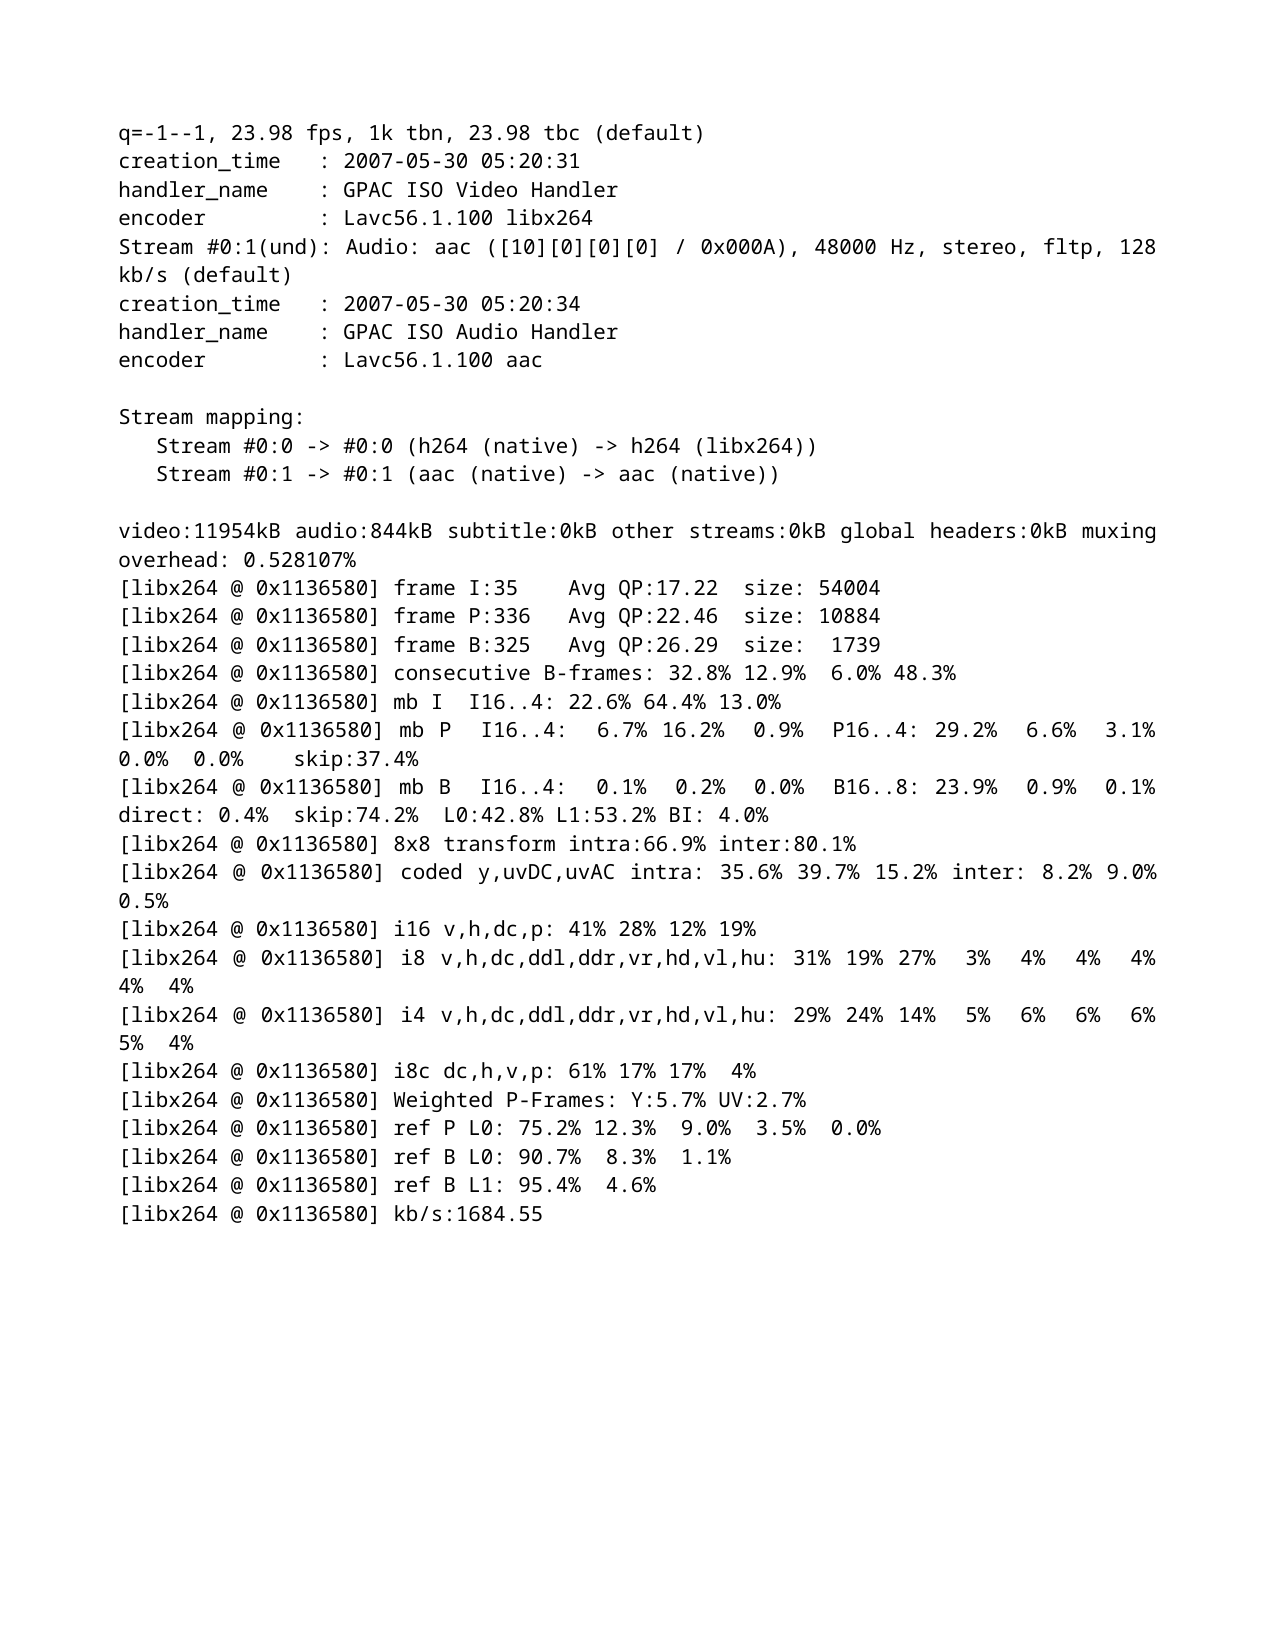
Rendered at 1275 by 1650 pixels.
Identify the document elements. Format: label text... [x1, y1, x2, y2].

text encoder : Lavc56.1.100 aac [118, 346, 1157, 374]
text [libx264 @ 0x1136580] frame P:336 Avg QP:22.46 size: 10884 [118, 602, 1157, 630]
text [libx264 @ 0x1136580] 8x8 transform intra:66.9% inter:80.1% [118, 829, 1157, 857]
text [libx264 @ 0x1136580] ref P L0: 75.2% 12.3% 9.0% 3.5% 0.0% [118, 1113, 1157, 1142]
text [libx264 @ 0x1136580] mb P I16..4: 6.7% 16.2% 0.9% P16..4: 29.2% 6.6% 3.1% 0.0% 0.0% skip:37.4% [118, 715, 1157, 772]
text [libx264 @ 0x1136580] kb/s:1684.55 [118, 1199, 1157, 1227]
text [libx264 @ 0x1136580] Weighted P-Frames: Y:5.7% UV:2.7% [118, 1085, 1157, 1113]
text [libx264 @ 0x1136580] i8 v,h,dc,ddl,ddr,vr,hd,vl,hu: 31% 19% 27% 3% 4% 4% 4% 4% 4% [118, 943, 1157, 1000]
text [libx264 @ 0x1136580] mb B I16..4: 0.1% 0.2% 0.0% B16..8: 23.9% 0.9% 0.1% direct: 0.4% skip:74.2% L0:42.8% L1:53.2% BI: 4.0% [118, 772, 1157, 829]
text Stream #0:1 -> #0:1 (aac (native) -> aac (native)) [118, 459, 1157, 488]
text handler_name : GPAC ISO Video Handler [118, 175, 1157, 203]
text handler_name : GPAC ISO Audio Handler [118, 317, 1157, 346]
text creation_time : 2007-05-30 05:20:34 [118, 289, 1157, 317]
text [libx264 @ 0x1136580] ref B L0: 90.7% 8.3% 1.1% [118, 1142, 1157, 1170]
text video:11954kB audio:844kB subtitle:0kB other streams:0kB global headers:0kB muxing overhead: 0.528107% [118, 516, 1157, 573]
text Stream mapping: [118, 402, 1157, 431]
text [libx264 @ 0x1136580] frame B:325 Avg QP:26.29 size: 1739 [118, 630, 1157, 658]
text [libx264 @ 0x1136580] i16 v,h,dc,p: 41% 28% 12% 19% [118, 914, 1157, 943]
text q=-1--1, 23.98 fps, 1k tbn, 23.98 tbc (default) [118, 118, 1157, 147]
text [libx264 @ 0x1136580] i8c dc,h,v,p: 61% 17% 17% 4% [118, 1057, 1157, 1085]
text Stream #0:1(und): Audio: aac ([10][0][0][0] / 0x000A), 48000 Hz, stereo, fltp, 128 kb/s (default) [118, 232, 1157, 289]
text creation_time : 2007-05-30 05:20:31 [118, 147, 1157, 175]
text Stream #0:0 -> #0:0 (h264 (native) -> h264 (libx264)) [118, 431, 1157, 459]
text [libx264 @ 0x1136580] mb I I16..4: 22.6% 64.4% 13.0% [118, 687, 1157, 715]
text [libx264 @ 0x1136580] coded y,uvDC,uvAC intra: 35.6% 39.7% 15.2% inter: 8.2% 9.0% 0.5% [118, 857, 1157, 914]
text [libx264 @ 0x1136580] i4 v,h,dc,ddl,ddr,vr,hd,vl,hu: 29% 24% 14% 5% 6% 6% 6% 5% 4% [118, 1000, 1157, 1057]
text [libx264 @ 0x1136580] ref B L1: 95.4% 4.6% [118, 1170, 1157, 1199]
text [libx264 @ 0x1136580] consecutive B-frames: 32.8% 12.9% 6.0% 48.3% [118, 658, 1157, 687]
text encoder : Lavc56.1.100 libx264 [118, 203, 1157, 232]
text [libx264 @ 0x1136580] frame I:35 Avg QP:17.22 size: 54004 [118, 573, 1157, 602]
